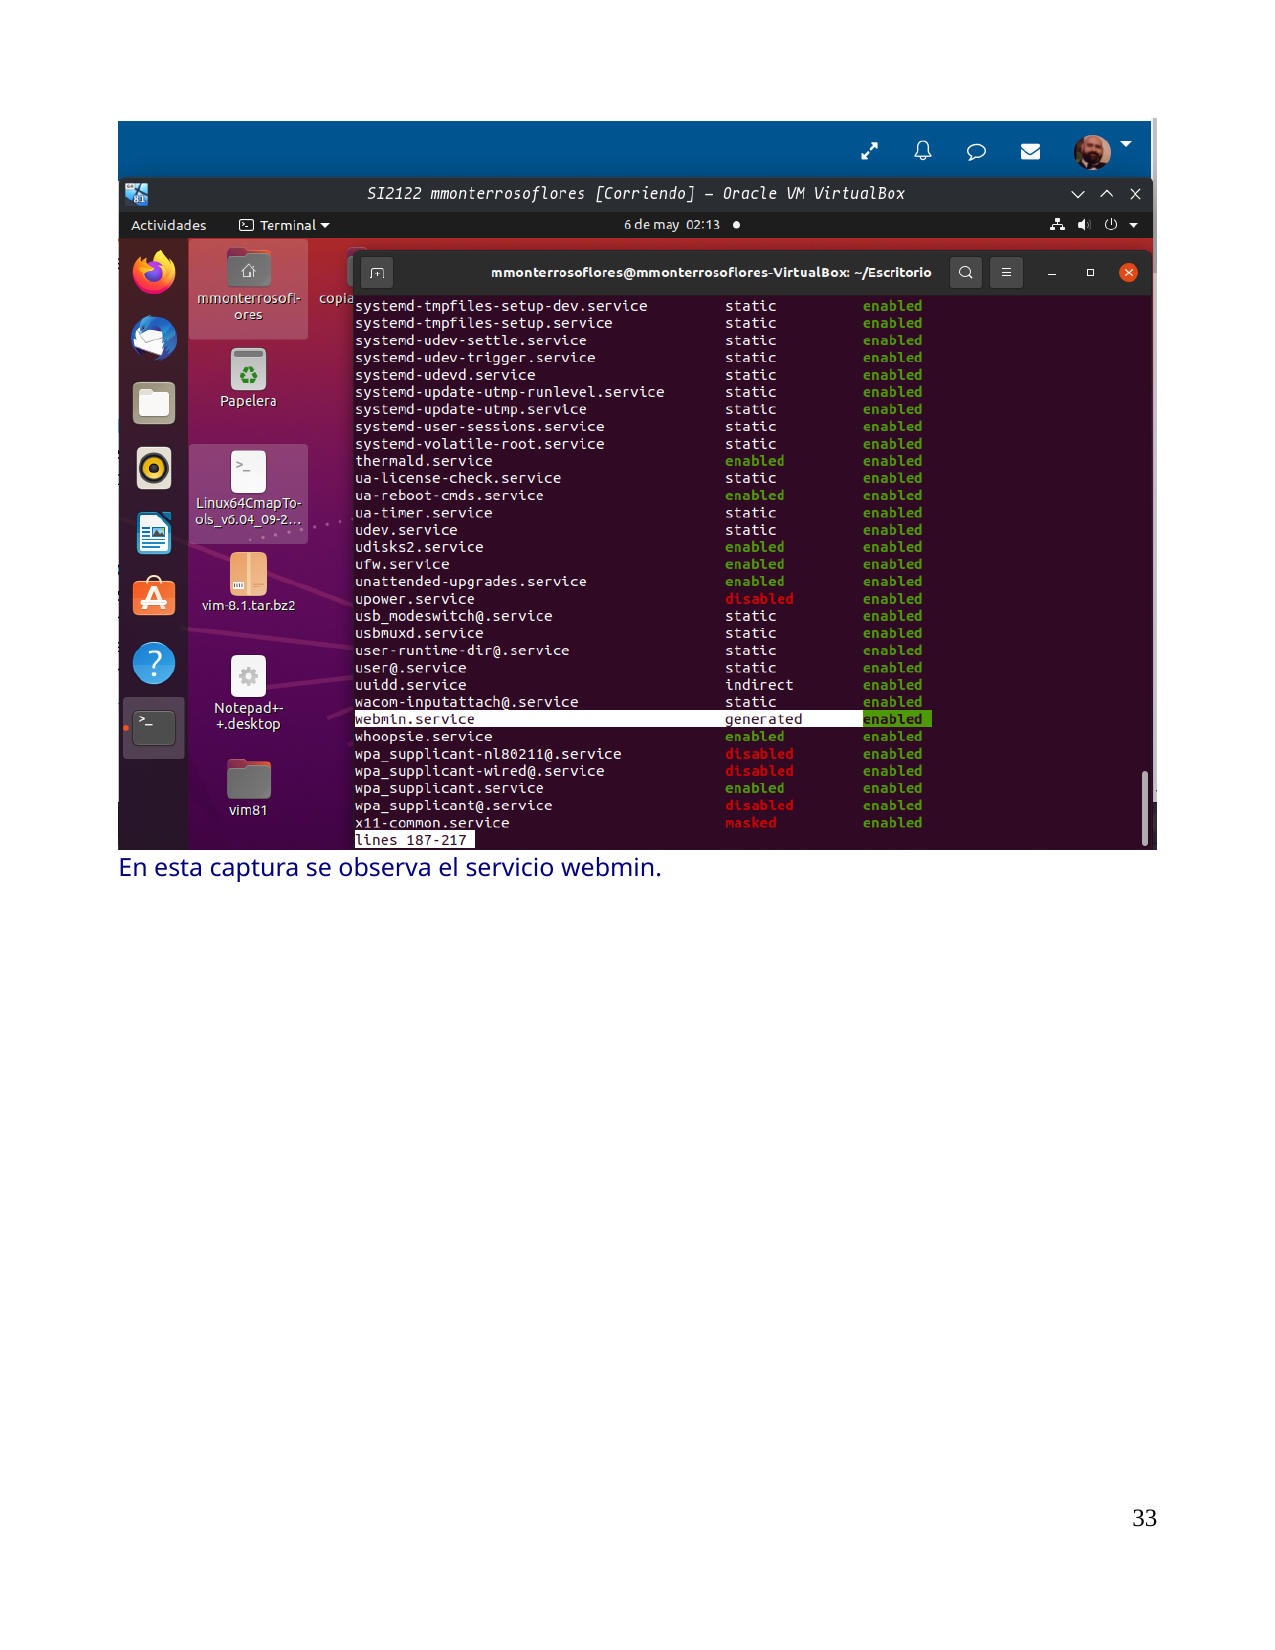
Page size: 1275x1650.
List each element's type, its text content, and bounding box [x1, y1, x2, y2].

picture [118, 118, 1157, 850]
table_cell En esta captura se observa el servicio webmin. [118, 850, 1157, 884]
